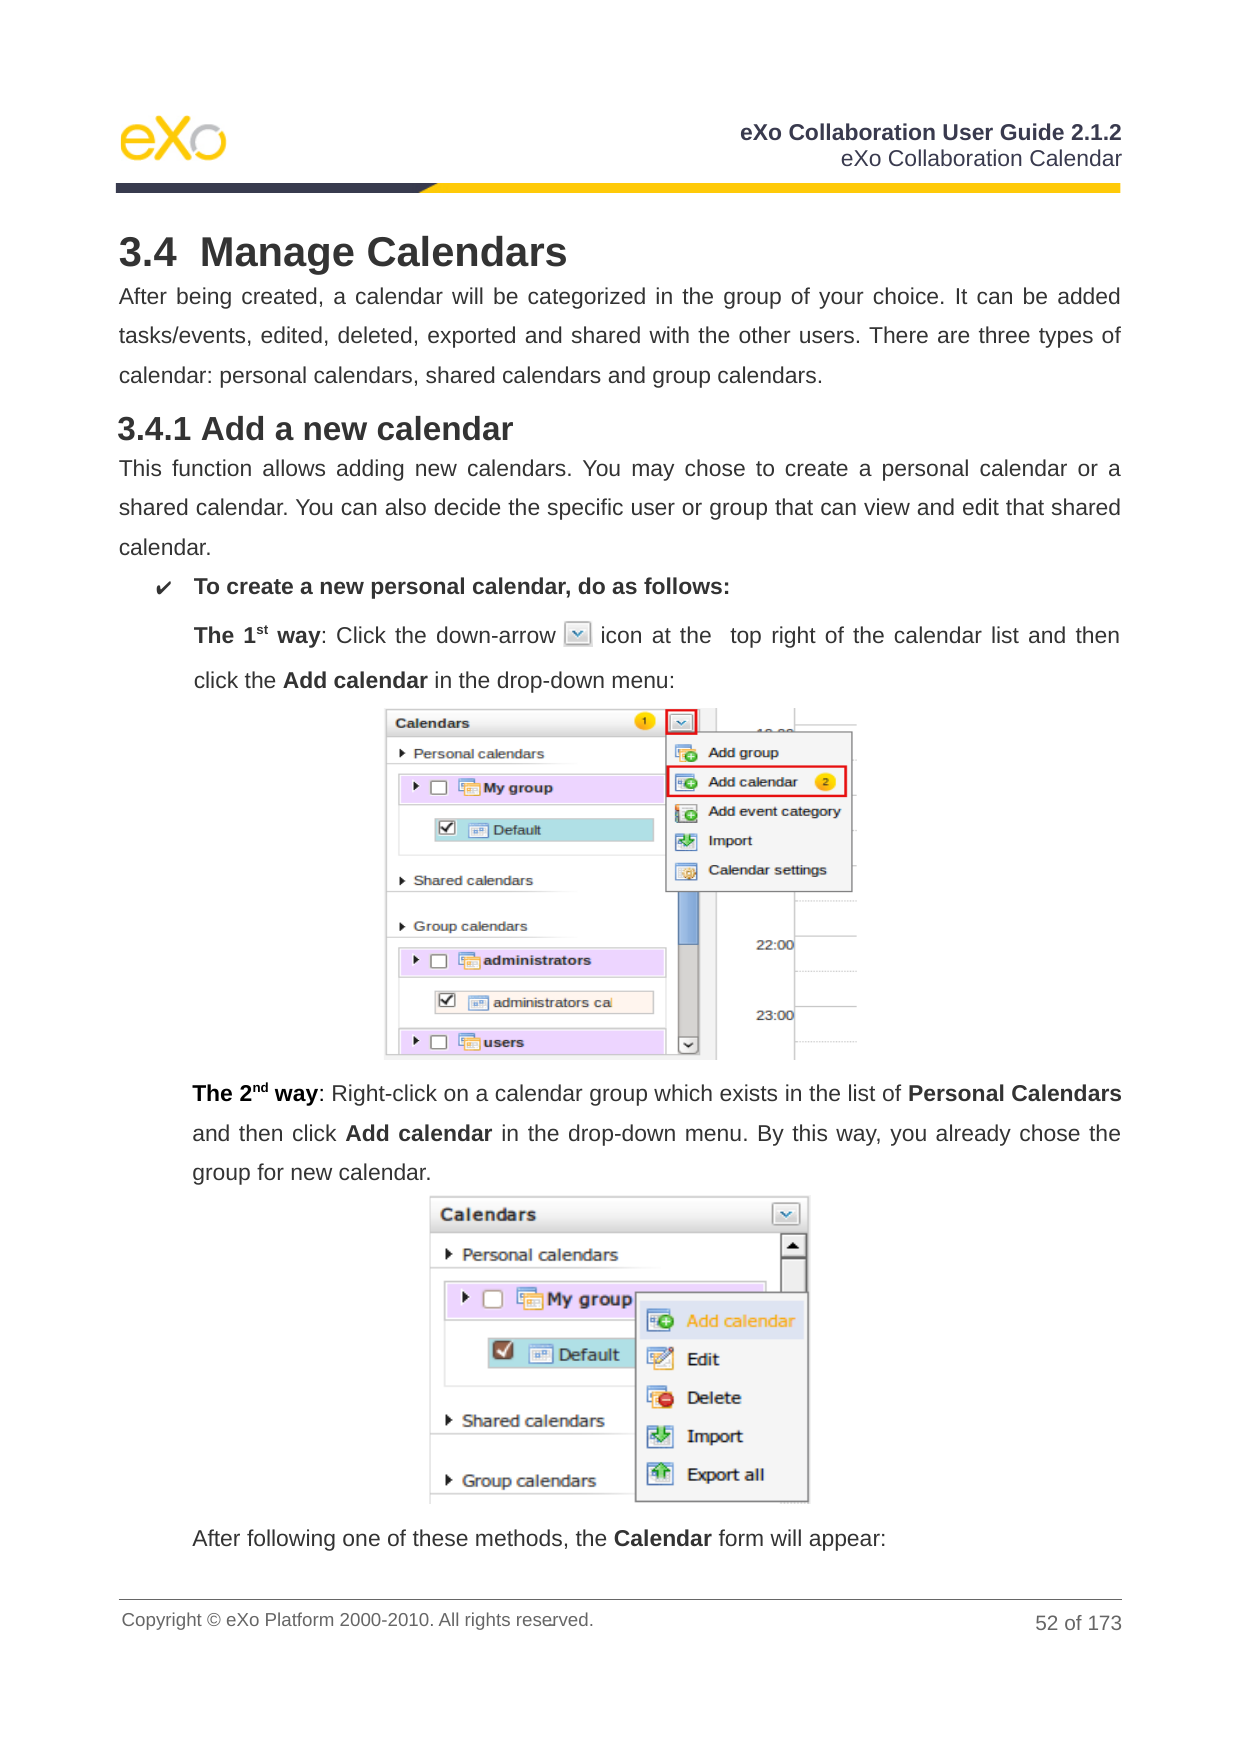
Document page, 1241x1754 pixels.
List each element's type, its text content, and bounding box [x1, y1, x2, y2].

picture [563, 620, 593, 647]
text After being created, a calendar will be categorized in the group of your choice. It can be added tasks/events, edited, deleted, exported and shared with the other users. There are three types of calendar: personal calendars, shared calendars and group calendars. [118, 283, 1122, 388]
text This function allows adding new calendars. You may chose to create a personal calendar or a shared calendar. You can also decide the specific user or group that can view and edit that shared calendar. [118, 455, 1122, 560]
list To create a new personal calendar, do as follows: [156, 573, 1122, 600]
list After following one of these methods, the Calendar form will appear: [154, 1213, 1122, 1551]
subtitle Add a new calendar [117, 409, 1122, 447]
picture [115, 183, 1121, 193]
subtitle Manage Calendars [118, 228, 1122, 276]
picture [120, 115, 227, 161]
picture [383, 708, 857, 1060]
list The 2nd way: Right-click on a calendar group which exists in the list of Personal Calendars and then click Add calendar in the drop-down menu. By this way, you already chose the group for new calendar. [154, 722, 1122, 1185]
list The 1st way: Click the down-arrowicon at the top right of the calendar list and then click the Add calendar in the drop-down menu: [156, 613, 1122, 694]
picture [429, 1195, 811, 1504]
